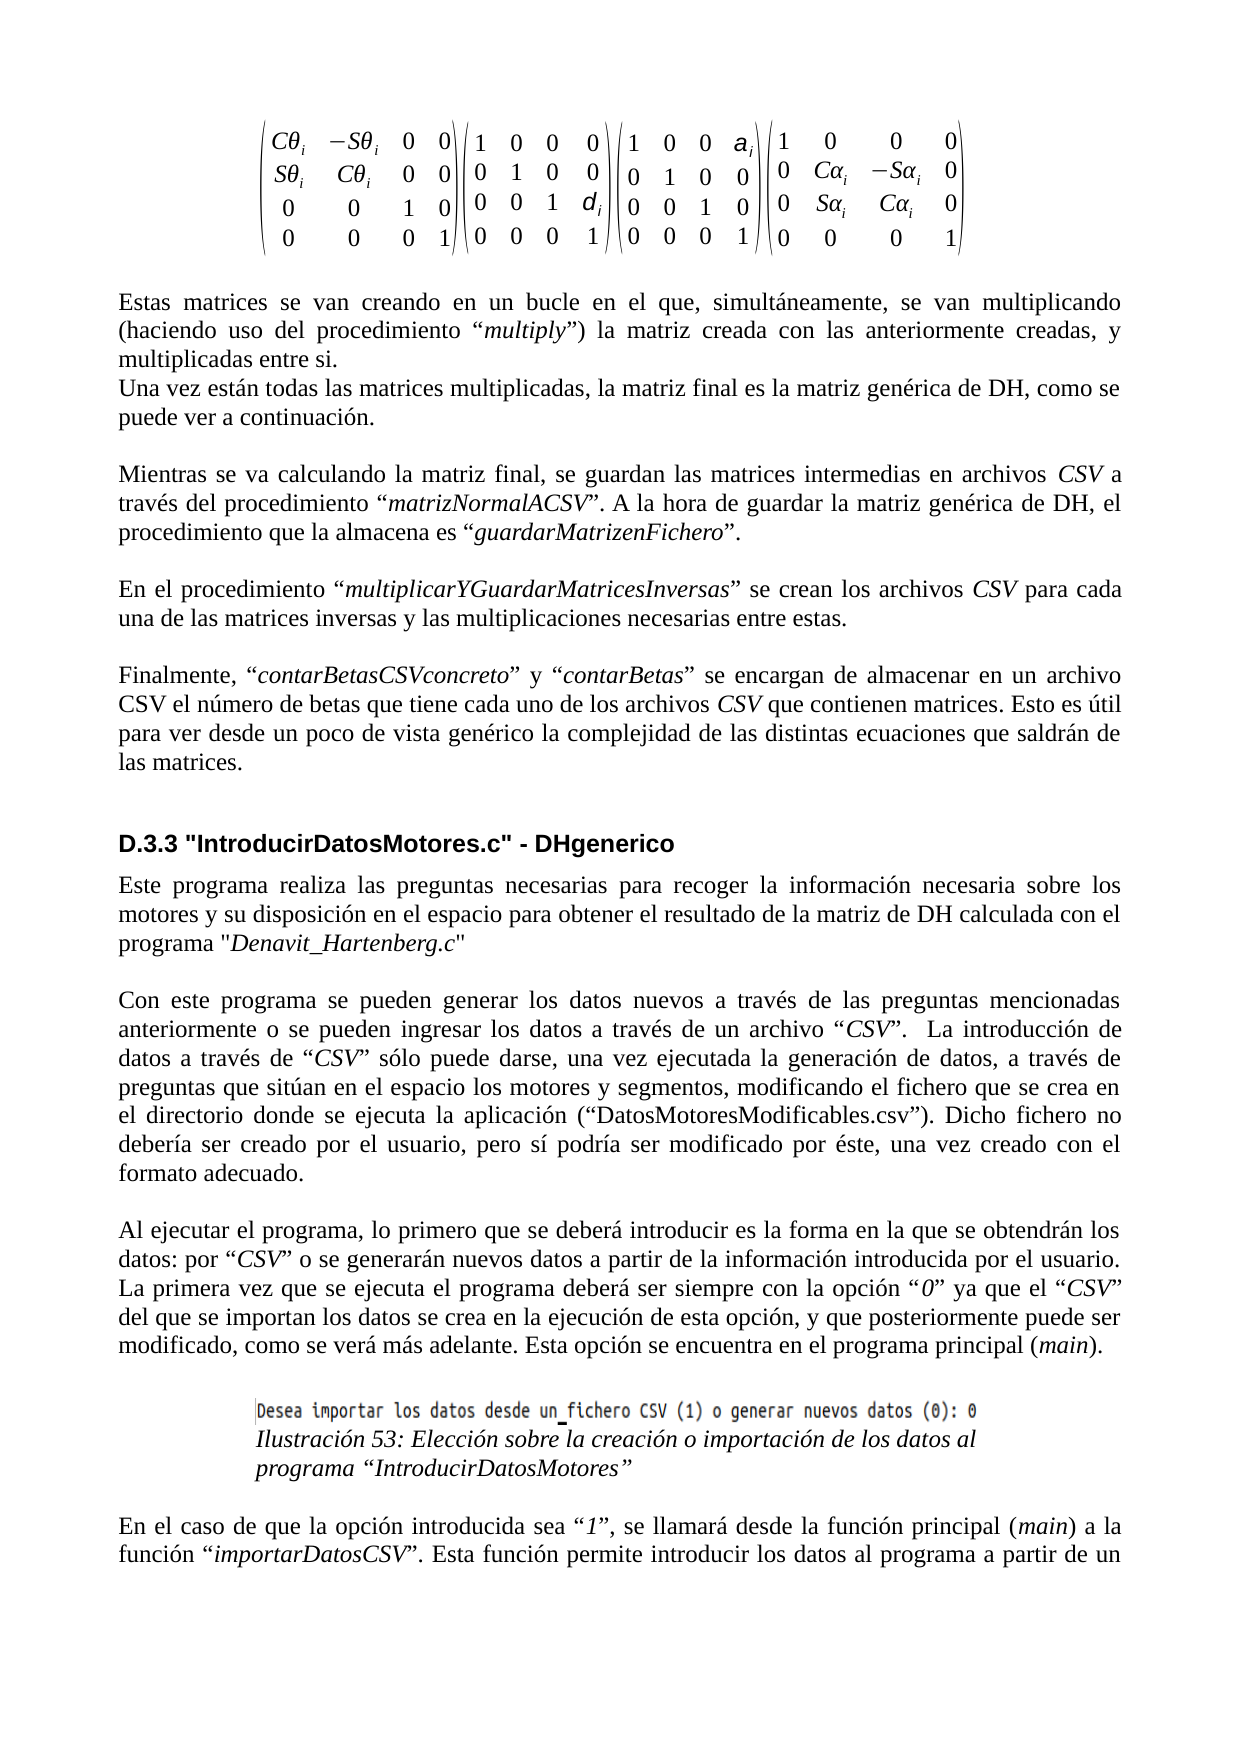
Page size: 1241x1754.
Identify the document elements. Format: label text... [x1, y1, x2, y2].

text Al ejecutar el programa, lo primero que se deberá introducir es la forma en la que se obtendrán los datos: por “CSV” o se generarán nuevos datos a partir de la información introducida por el usuario. La primera vez que se ejecuta el programa deberá ser siempre con la opción “0” ya que el “CSV” del que se importan los datos se crea en la ejecución de esta opción, y que posteriormente puede ser modificado, como se verá más adelante. Esta opción se encuentra en el programa principal (main). [118, 1215, 1122, 1359]
text Ilustración 53: Elección sobre la creación o importación de los datos al programa “IntroducirDatosMotores” [256, 1425, 985, 1482]
subtitle D.3.3 "IntroducirDatosMotores.c" - DHgenerico [118, 829, 1122, 858]
text Este programa realiza las preguntas necesarias para recoger la información necesaria sobre los motores y su disposición en el espacio para obtener el resultado de la matriz de DH calculada con el programa "Denavit_Hartenberg.c" [118, 870, 1122, 957]
text Una vez están todas las matrices multiplicadas, la matriz final es la matriz genérica de DH, como se puede ver a continuación. [118, 373, 1122, 430]
text Finalmente, “contarBetasCSVconcreto” y “contarBetas” se encargan de almacenar en un archivo CSV el número de betas que tiene cada uno de los archivos CSV que contienen matrices. Esto es útil para ver desde un poco de vista genérico la complejidad de las distintas ecuaciones que saldrán de las matrices. [118, 660, 1122, 775]
text En el procedimiento “multiplicarYGuardarMatricesInversas” se crean los archivos CSV para cada una de las matrices inversas y las multiplicaciones necesarias entre estas. [118, 545, 1122, 632]
text Mientras se va calculando la matriz final, se guardan las matrices intermedias en archivos CSV a través del procedimiento “matrizNormalACSV”. A la hora de guardar la matriz genérica de DH, el procedimiento que la almacena es “guardarMatrizenFichero”. [118, 459, 1122, 545]
text En el caso de que la opción introducida sea “1”, se llamará desde la función principal (main) a la función “importarDatosCSV”. Esta función permite introducir los datos al programa a partir de un [118, 1511, 1122, 1568]
text Estas matrices se van creando en un bucle en el que, simultáneamente, se van multiplicando (haciendo uso del procedimiento “multiply”) la matriz creada con las anteriormente creadas, y multiplicadas entre si. [118, 287, 1122, 373]
text Con este programa se pueden generar los datos nuevos a través de las preguntas mencionadas anteriormente o se pueden ingresar los datos a través de un archivo “CSV”. La introducción de datos a través de “CSV” sólo puede darse, una vez ejecutada la generación de datos, a través de preguntas que sitúan en el espacio los motores y segmentos, modificando el fichero que se crea en el directorio donde se ejecuta la aplicación (“DatosMotoresModificables.csv”). Dicho fichero no debería ser creado por el usuario, pero sí podría ser modificado por éste, una vez creado con el formato adecuado. [118, 985, 1122, 1187]
